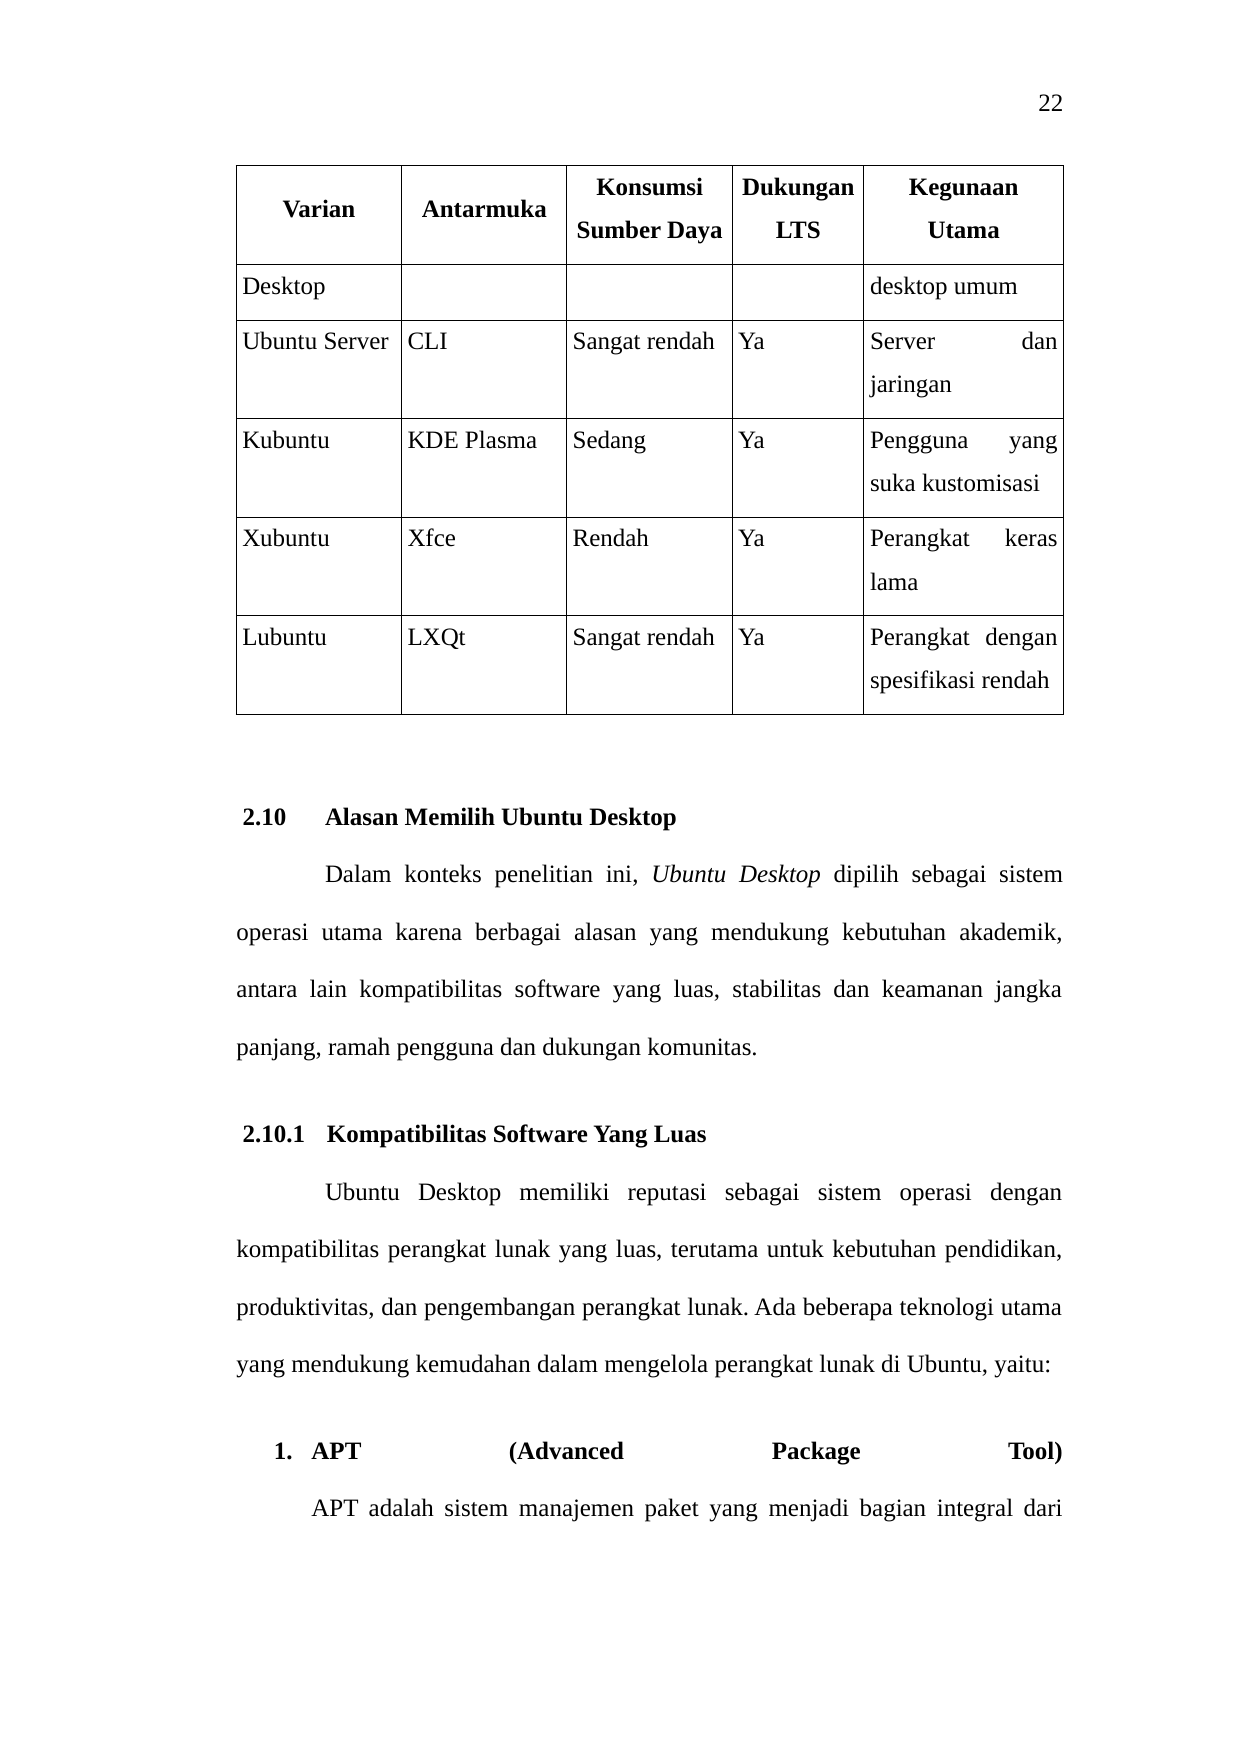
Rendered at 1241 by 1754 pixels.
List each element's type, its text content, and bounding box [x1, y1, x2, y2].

table_cell LXQt [402, 616, 566, 714]
table_cell [733, 265, 863, 319]
table_cell Ya [733, 616, 863, 714]
table_cell Perangkat keras lama [864, 518, 1063, 615]
table_cell Pengguna yang suka kustomisasi [864, 419, 1063, 517]
table_cell Sedang [567, 419, 732, 517]
table_cell Sangat rendah [567, 321, 732, 418]
table_header Antarmuka [402, 166, 566, 264]
table_cell Xubuntu [237, 518, 401, 615]
list APT (Advanced Package Tool) APT adalah sistem manajemen paket yang menjadi bagian integral dari [274, 1436, 1063, 1522]
table_cell Ya [733, 419, 863, 517]
table_cell CLI [402, 321, 566, 418]
table_cell Rendah [567, 518, 732, 615]
table_cell Ubuntu Server [237, 321, 401, 418]
table_cell Ya [733, 518, 863, 615]
table_cell Kubuntu [237, 419, 401, 517]
table_cell Perangkat dengan spesifikasi rendah [864, 616, 1063, 714]
subtitle Alasan Memilih Ubuntu Desktop [236, 802, 1063, 831]
table_cell [567, 265, 732, 319]
table_cell [402, 265, 566, 319]
table_cell Lubuntu [237, 616, 401, 714]
table_header Kegunaan Utama [864, 166, 1063, 264]
table_header Konsumsi Sumber Daya [567, 166, 732, 264]
table_cell Ya [733, 321, 863, 418]
table_cell Sangat rendah [567, 616, 732, 714]
table_cell Server dan jaringan [864, 321, 1063, 418]
text Ubuntu Desktop memiliki reputasi sebagai sistem operasi dengan kompatibilitas perangkat lunak yang luas, terutama untuk kebutuhan pendidikan, produktivitas, dan pengembangan perangkat lunak. Ada beberapa teknologi utama yang mendukung kemudahan dalam mengelola perangkat lunak di Ubuntu, yaitu: [236, 1177, 1063, 1378]
table_cell desktop umum [864, 265, 1063, 319]
text Dalam konteks penelitian ini, Ubuntu Desktop dipilih sebagai sistem operasi utama karena berbagai alasan yang mendukung kebutuhan akademik, antara lain kompatibilitas software yang luas, stabilitas dan keamanan jangka panjang, ramah pengguna dan dukungan komunitas. [236, 859, 1063, 1061]
table_header Varian [237, 166, 401, 264]
subtitle Kompatibilitas Software yang Luas [236, 1119, 1063, 1148]
table_cell KDE Plasma [402, 419, 566, 517]
table_header Dukungan LTS [733, 166, 863, 264]
table_cell Xfce [402, 518, 566, 615]
table_cell Desktop [237, 265, 401, 319]
